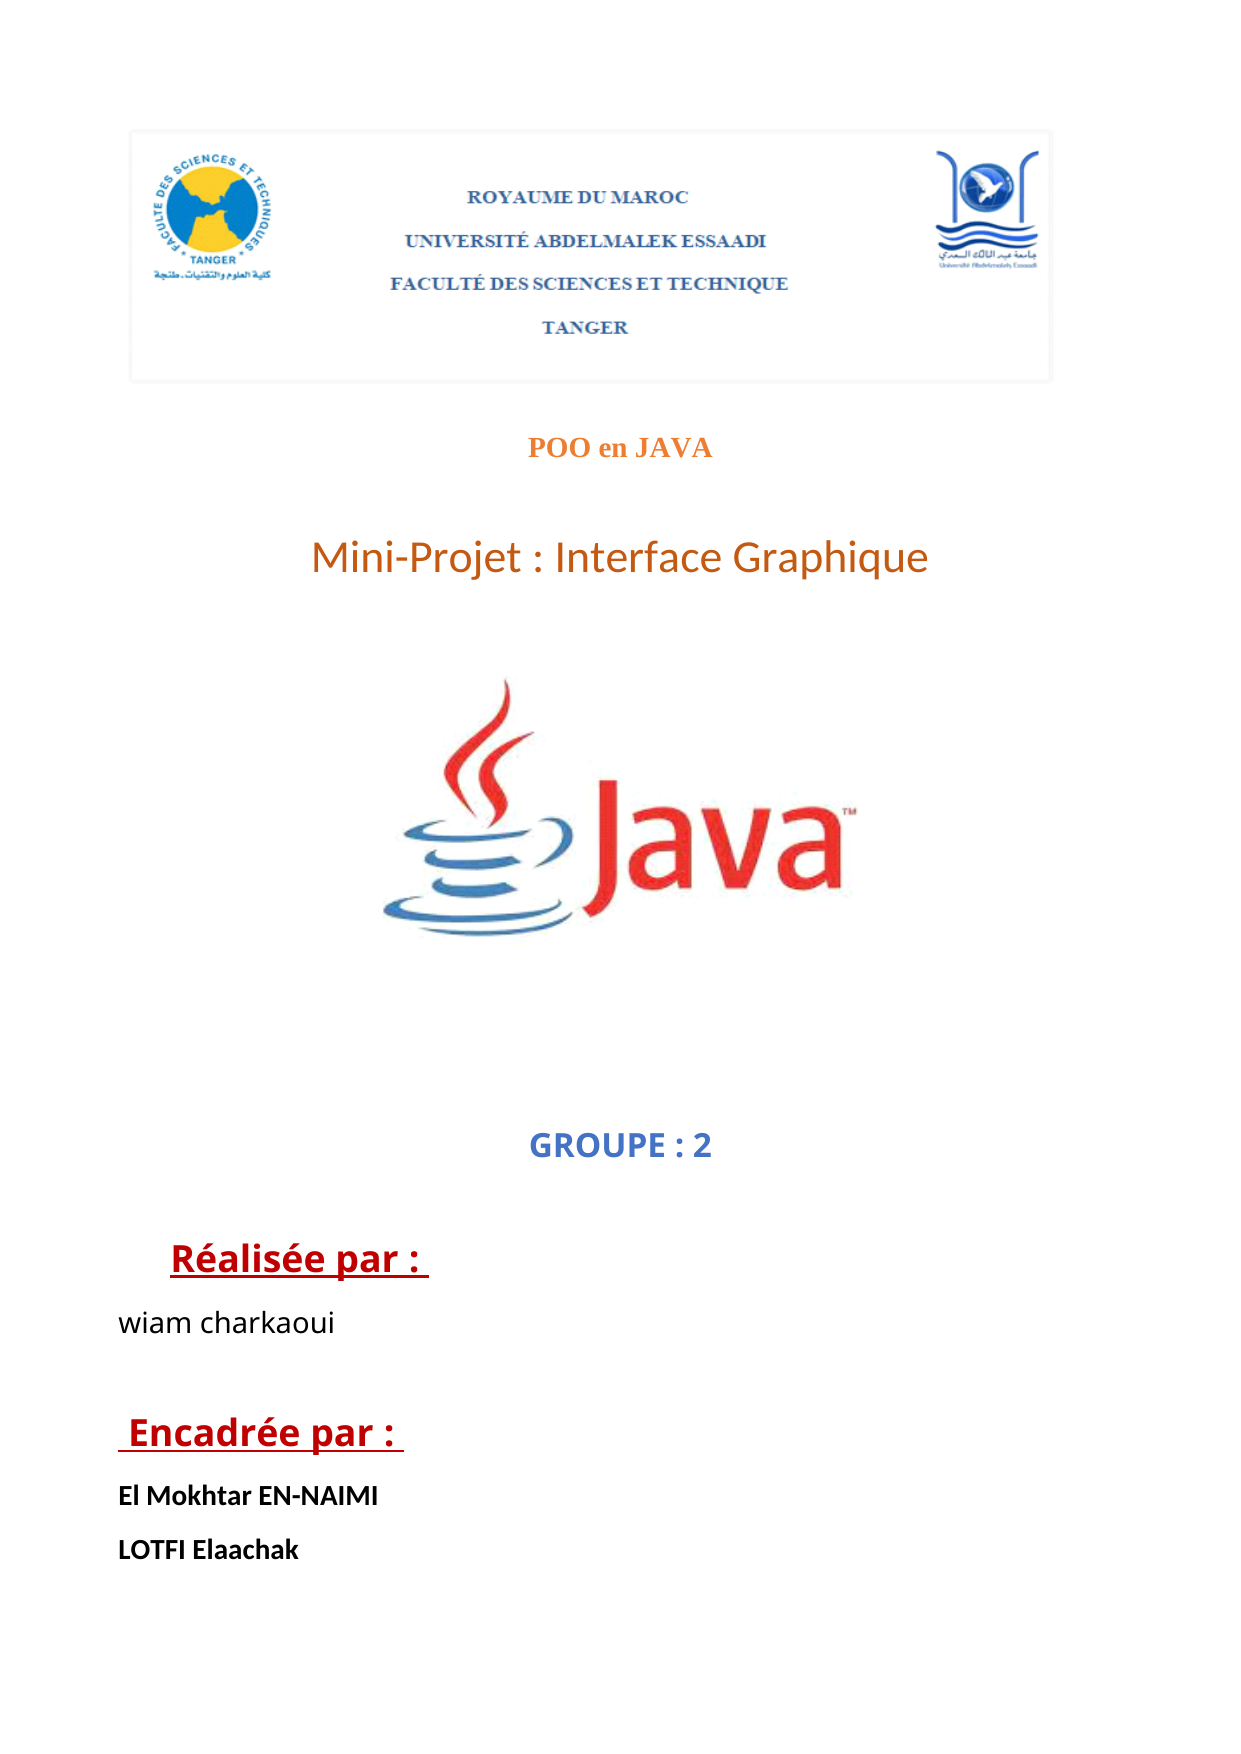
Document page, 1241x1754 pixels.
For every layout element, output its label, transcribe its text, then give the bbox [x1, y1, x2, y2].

text Réalisée par : [118, 1232, 1122, 1283]
text Mini-Projet : Interface Graphique [118, 528, 1122, 584]
text El Mokhtar EN-NAIMI [118, 1477, 1122, 1512]
text POO en JAVA [118, 430, 1122, 463]
text wiam charkaoui [118, 1302, 1122, 1342]
text Encadrée par : [118, 1406, 1122, 1457]
text GROUPE : 2 [118, 1122, 1122, 1167]
text LOTFI Elaachak [118, 1531, 1122, 1566]
